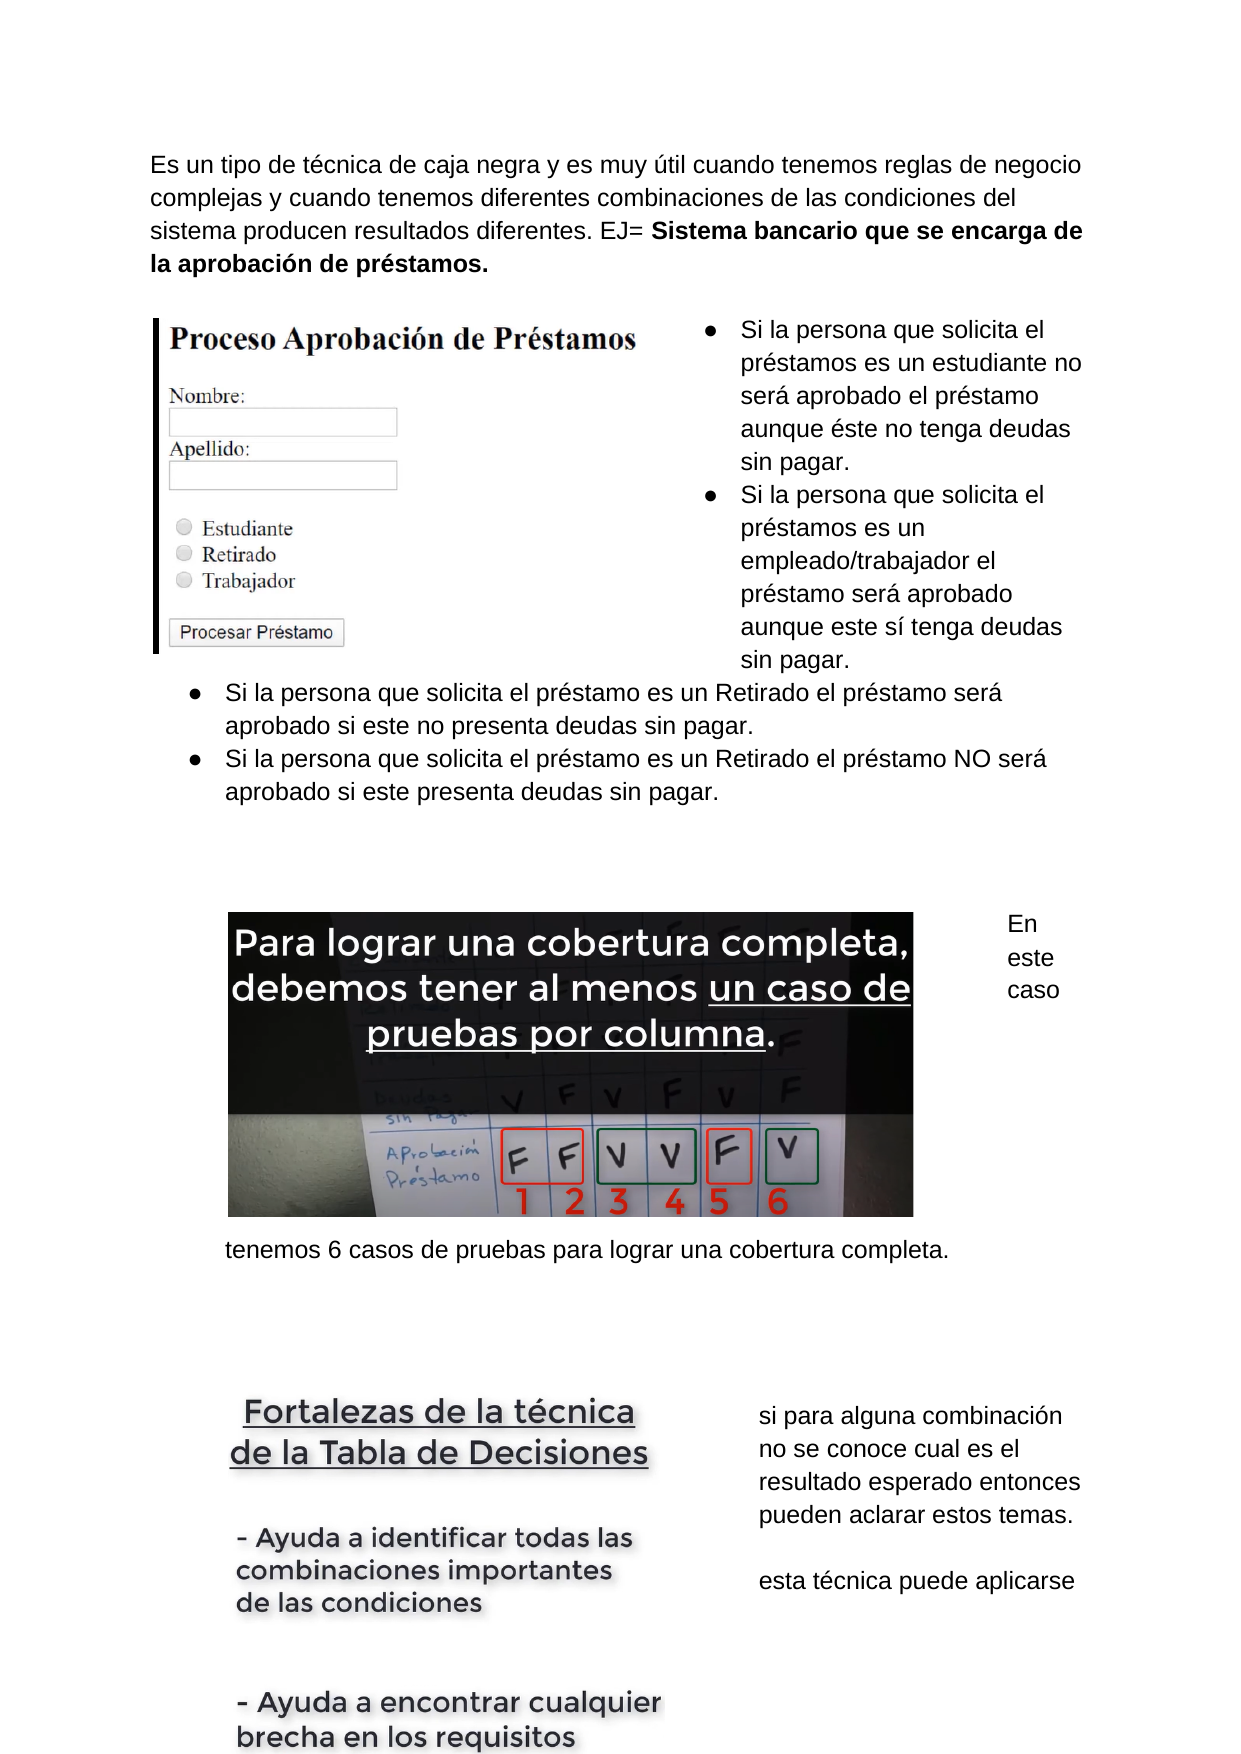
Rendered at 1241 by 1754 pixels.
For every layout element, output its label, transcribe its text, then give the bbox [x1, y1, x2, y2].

text esta técnica puede aplicarse [665, 1566, 1090, 1594]
picture [228, 912, 914, 1217]
text Es un tipo de técnica de caja negra y es muy útil cuando tenemos reglas de negocio complejas y cuando tenemos diferentes combinaciones de las condiciones del sistema producen resultados diferentes. EJ= Sistema bancario que se encarga de la aprobación de préstamos. [150, 150, 1090, 278]
list Si la persona que solicita el préstamos es un empleado/trabajador el préstamo será aprobado aunque este sí tenga deudas sin pagar. [187, 480, 1090, 674]
text si para alguna combinación no se conoce cual es el resultado esperado entonces pueden aclarar estos temas. [665, 1401, 1090, 1528]
picture [228, 1392, 665, 1754]
picture [153, 318, 647, 654]
list Si la persona que solicita el préstamos es un estudiante no será aprobado el préstamo aunque éste no tenga deudas sin pagar. [187, 315, 1090, 476]
list Si la persona que solicita el préstamo es un Retirado el préstamo NO será aprobado si este presenta deudas sin pagar. [187, 744, 1090, 806]
text En este caso tenemos 6 casos de pruebas para lograr una cobertura completa. [225, 909, 1090, 1264]
list Si la persona que solicita el préstamo es un Retirado el préstamo será aprobado si este no presenta deudas sin pagar. [187, 678, 1090, 740]
